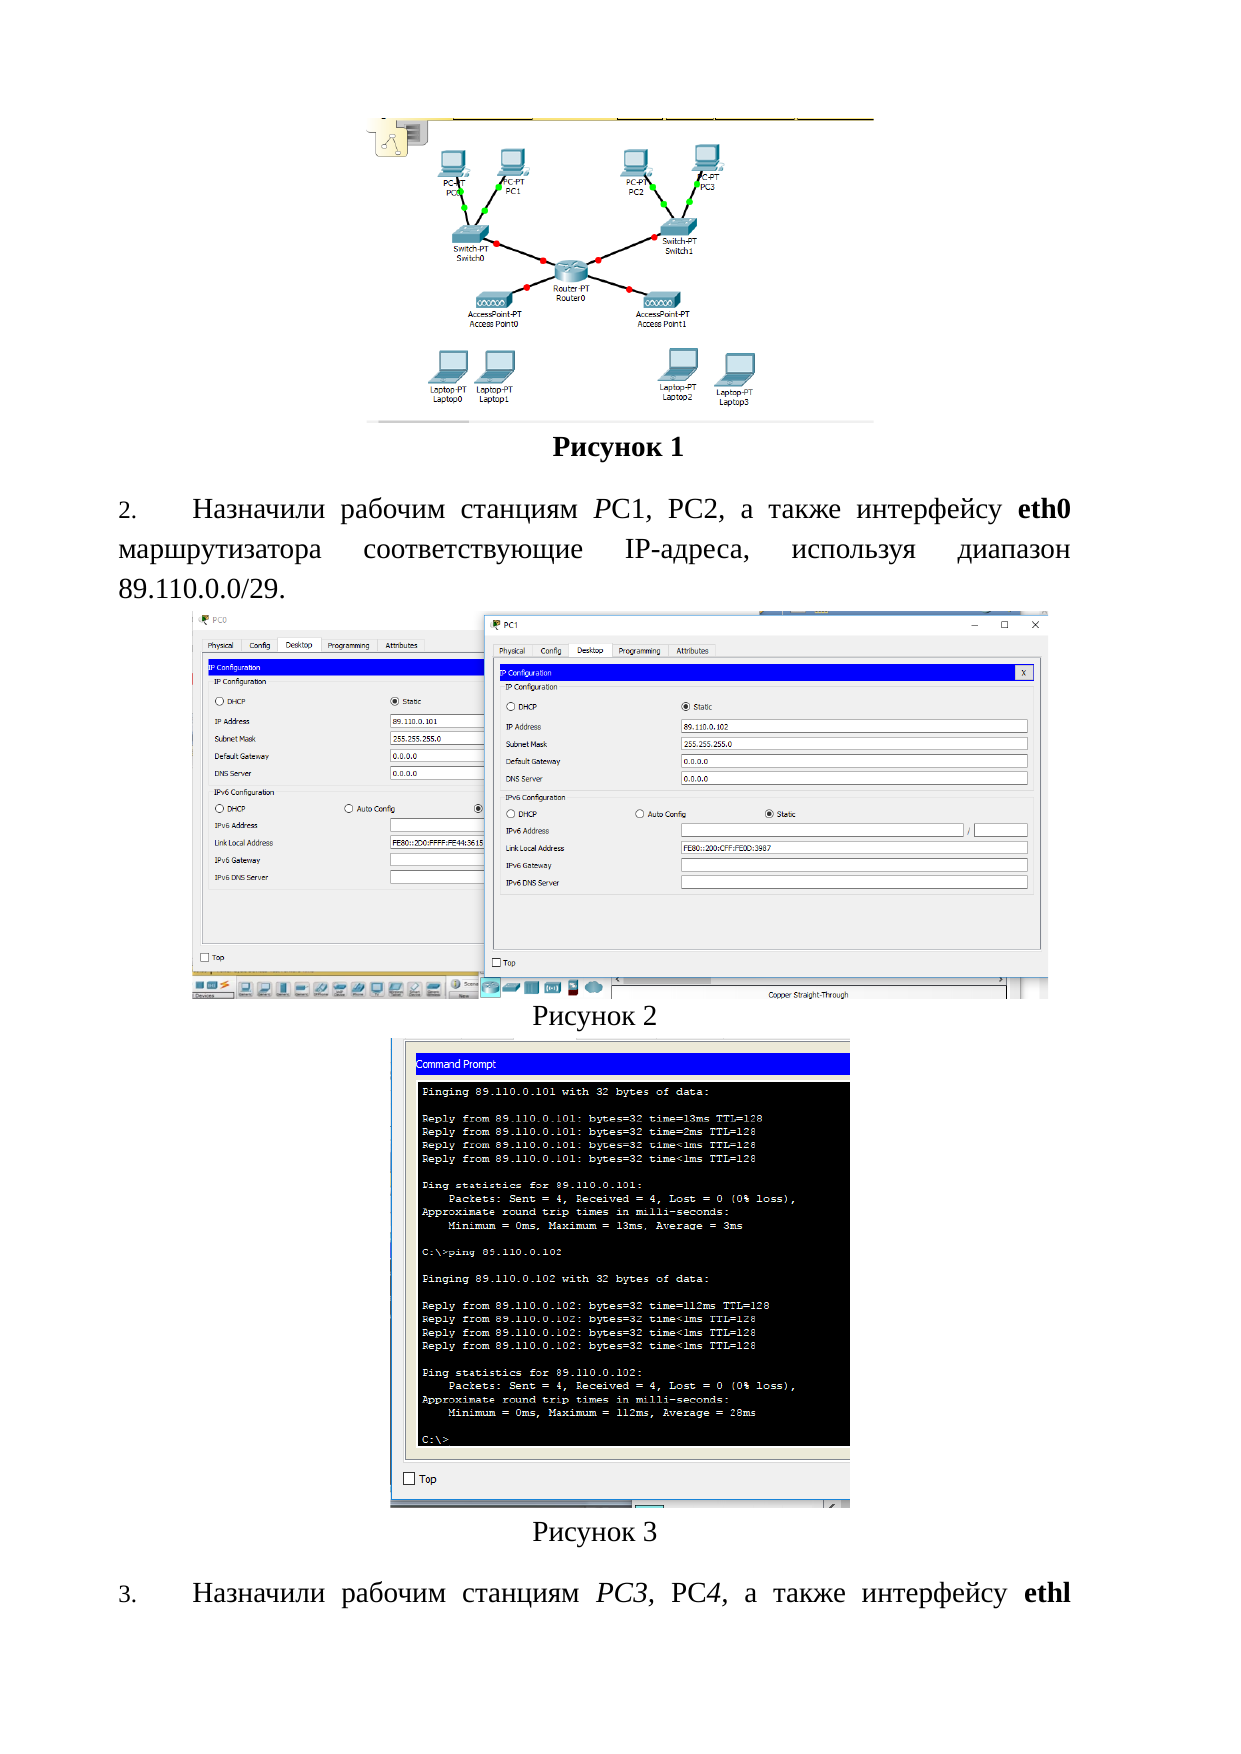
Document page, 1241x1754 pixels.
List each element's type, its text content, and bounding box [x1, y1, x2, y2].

list Назначили рабочим станциям PC1, PC2, а также интерфейсу eth0 маршрутизатора соответствующие IP-адреса, используя диапазон 89.110.0.0/29. [118, 491, 1071, 605]
text Рисунок 1 [116, 118, 1121, 463]
text Рисунок 2 [118, 632, 1071, 1032]
list Назначили рабочим станциям PC3, PC4, а также интерфейсу ethl [118, 1575, 1071, 1608]
text Рисунок 3 [118, 1059, 1071, 1547]
